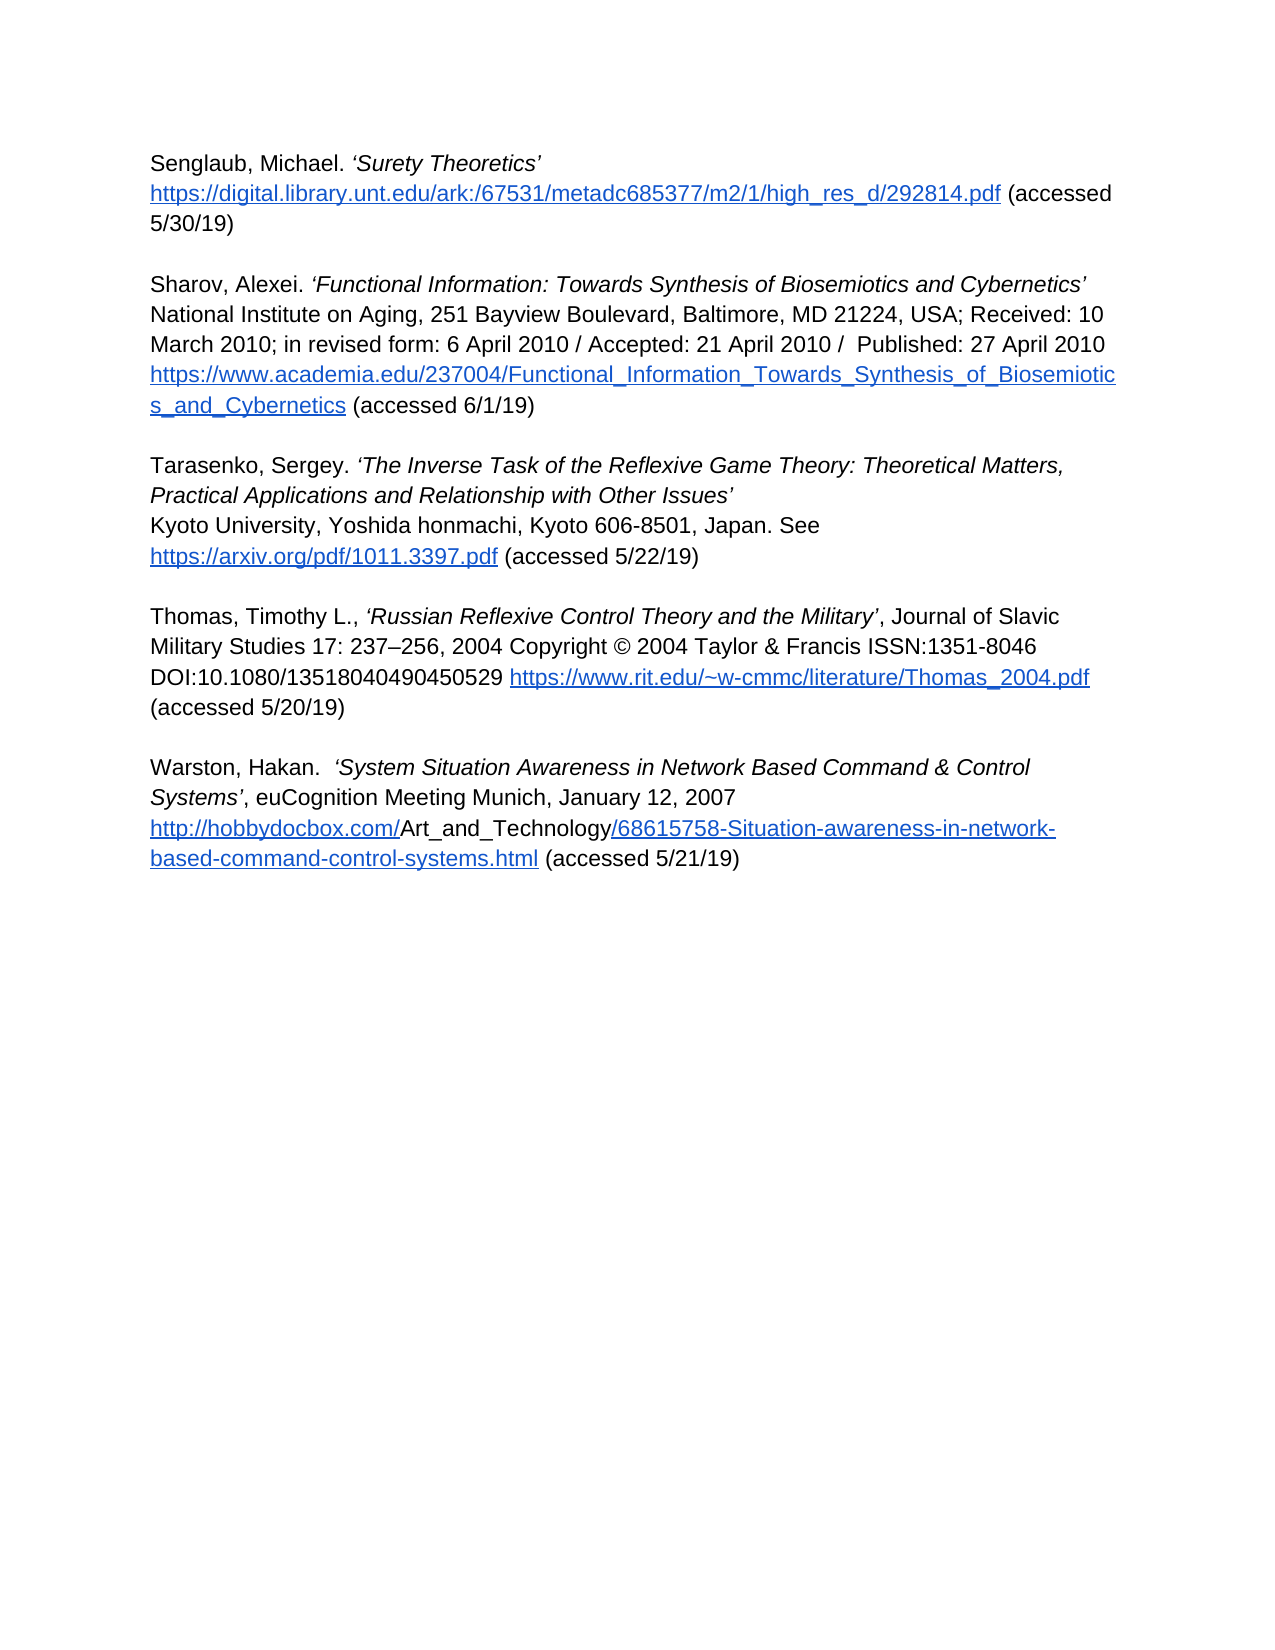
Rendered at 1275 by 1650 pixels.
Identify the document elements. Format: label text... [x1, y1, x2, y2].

text Tarasenko, Sergey. ‘The Inverse Task of the Reflexive Game Theory: Theoretical Matters, Practical Applications and Relationship with Other Issues’ Kyoto University, Yoshida honmachi, Kyoto 606-8501, Japan. See https://arxiv.org/pdf/1011.3397.pdf (accessed 5/22/19) [150, 452, 1125, 569]
text Sharov, Alexei. ‘Functional Information: Towards Synthesis of Biosemiotics and Cybernetics’ National Institute on Aging, 251 Bayview Boulevard, Baltimore, MD 21224, USA; Received: 10 March 2010; in revised form: 6 April 2010 / Accepted: 21 April 2010 / Published: 27 April 2010 https://www.academia.edu/237004/Functional_Information_Towards_Synthesis_of_Biosemiotics_and_Cybernetics (accessed 6/1/19) [150, 271, 1125, 418]
text Senglaub, Michael. ‘Surety Theoretics’ https://digital.library.unt.edu/ark:/67531/metadc685377/m2/1/high_res_d/292814.pdf (accessed 5/30/19) [150, 150, 1125, 237]
text Thomas, Timothy L., ‘Russian Reflexive Control Theory and the Military’, Journal of Slavic Military Studies 17: 237–256, 2004 Copyright © 2004 Taylor & Francis ISSN:1351-8046 DOI:10.1080/13518040490450529 https://www.rit.edu/~w-cmmc/literature/Thomas_2004.pdf (accessed 5/20/19) [150, 603, 1125, 720]
text Warston, Hakan. ‘System Situation Awareness in Network Based Command & Control Systems’, euCognition Meeting Munich, January 12, 2007 http://hobbydocbox.com/Art_and_Technology/68615758-Situation-awareness-in-network-based-command-control-systems.html (accessed 5/21/19) [150, 754, 1125, 871]
